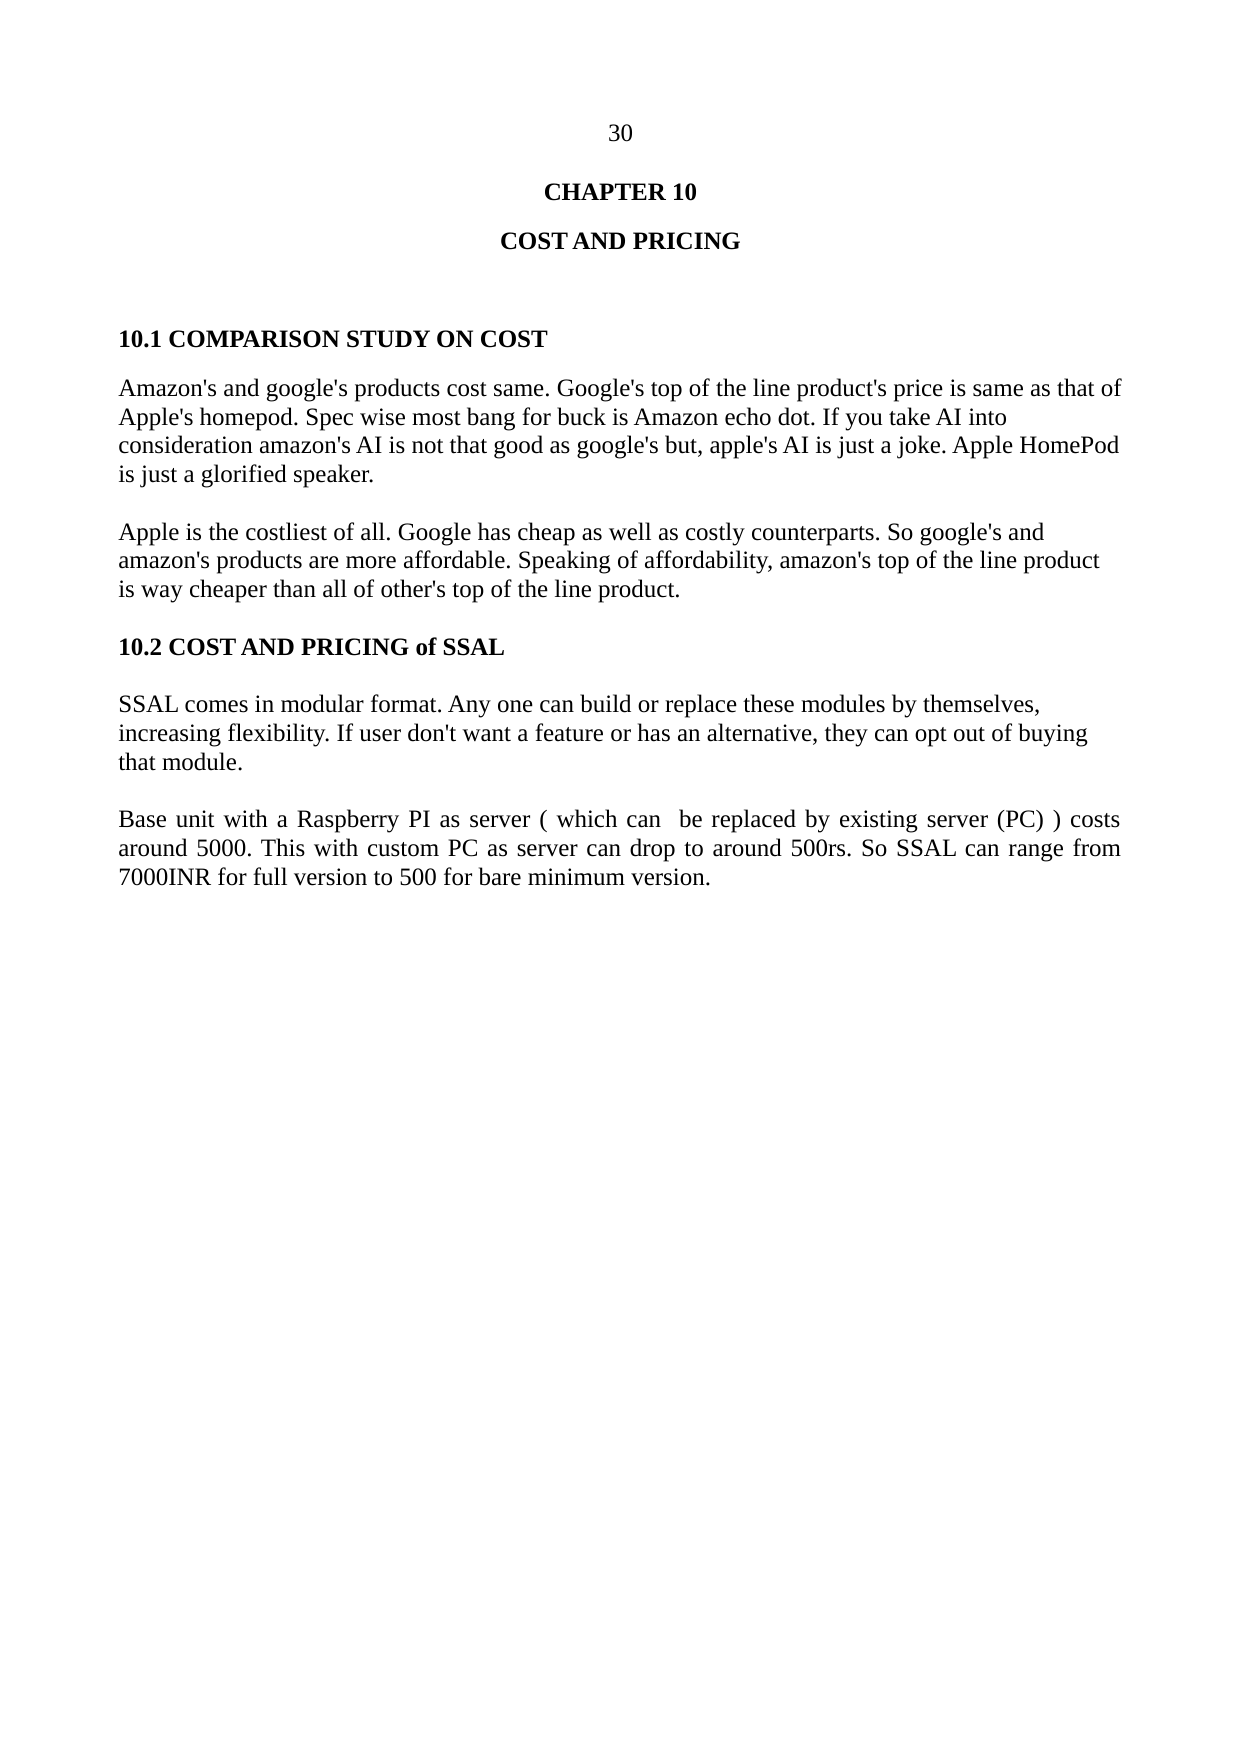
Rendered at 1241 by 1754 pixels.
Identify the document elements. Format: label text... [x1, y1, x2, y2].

text Base unit with a Raspberry PI as server ( which can be replaced by existing server (PC) ) costs around 5000. This with custom PC as server can drop to around 500rs. So SSAL can range from 7000INR for full version to 500 for bare minimum version. [118, 804, 1122, 891]
text 10.1 COMPARISON STUDY ON COST [118, 324, 1122, 353]
text 10.2 COST AND PRICING of SSAL [118, 632, 1122, 661]
text Amazon's and google's products cost same. Google's top of the line product's price is same as that of Apple's homepod. Spec wise most bang for buck is Amazon echo dot. If you take AI into consideration amazon's AI is not that good as google's but, apple's AI is just a joke. Apple HomePod is just a glorified speaker. [118, 373, 1122, 488]
text COST AND PRICING [118, 226, 1122, 255]
text Apple is the costliest of all. Google has cheap as well as costly counterparts. So google's and amazon's products are more affordable. Speaking of affordability, amazon's top of the line product is way cheaper than all of other's top of the line product. [118, 517, 1122, 603]
text SSAL comes in modular format. Any one can build or replace these modules by themselves, increasing flexibility. If user don't want a feature or has an alternative, they can opt out of buying that module. [118, 689, 1122, 776]
text CHAPTER 10 [118, 177, 1122, 206]
